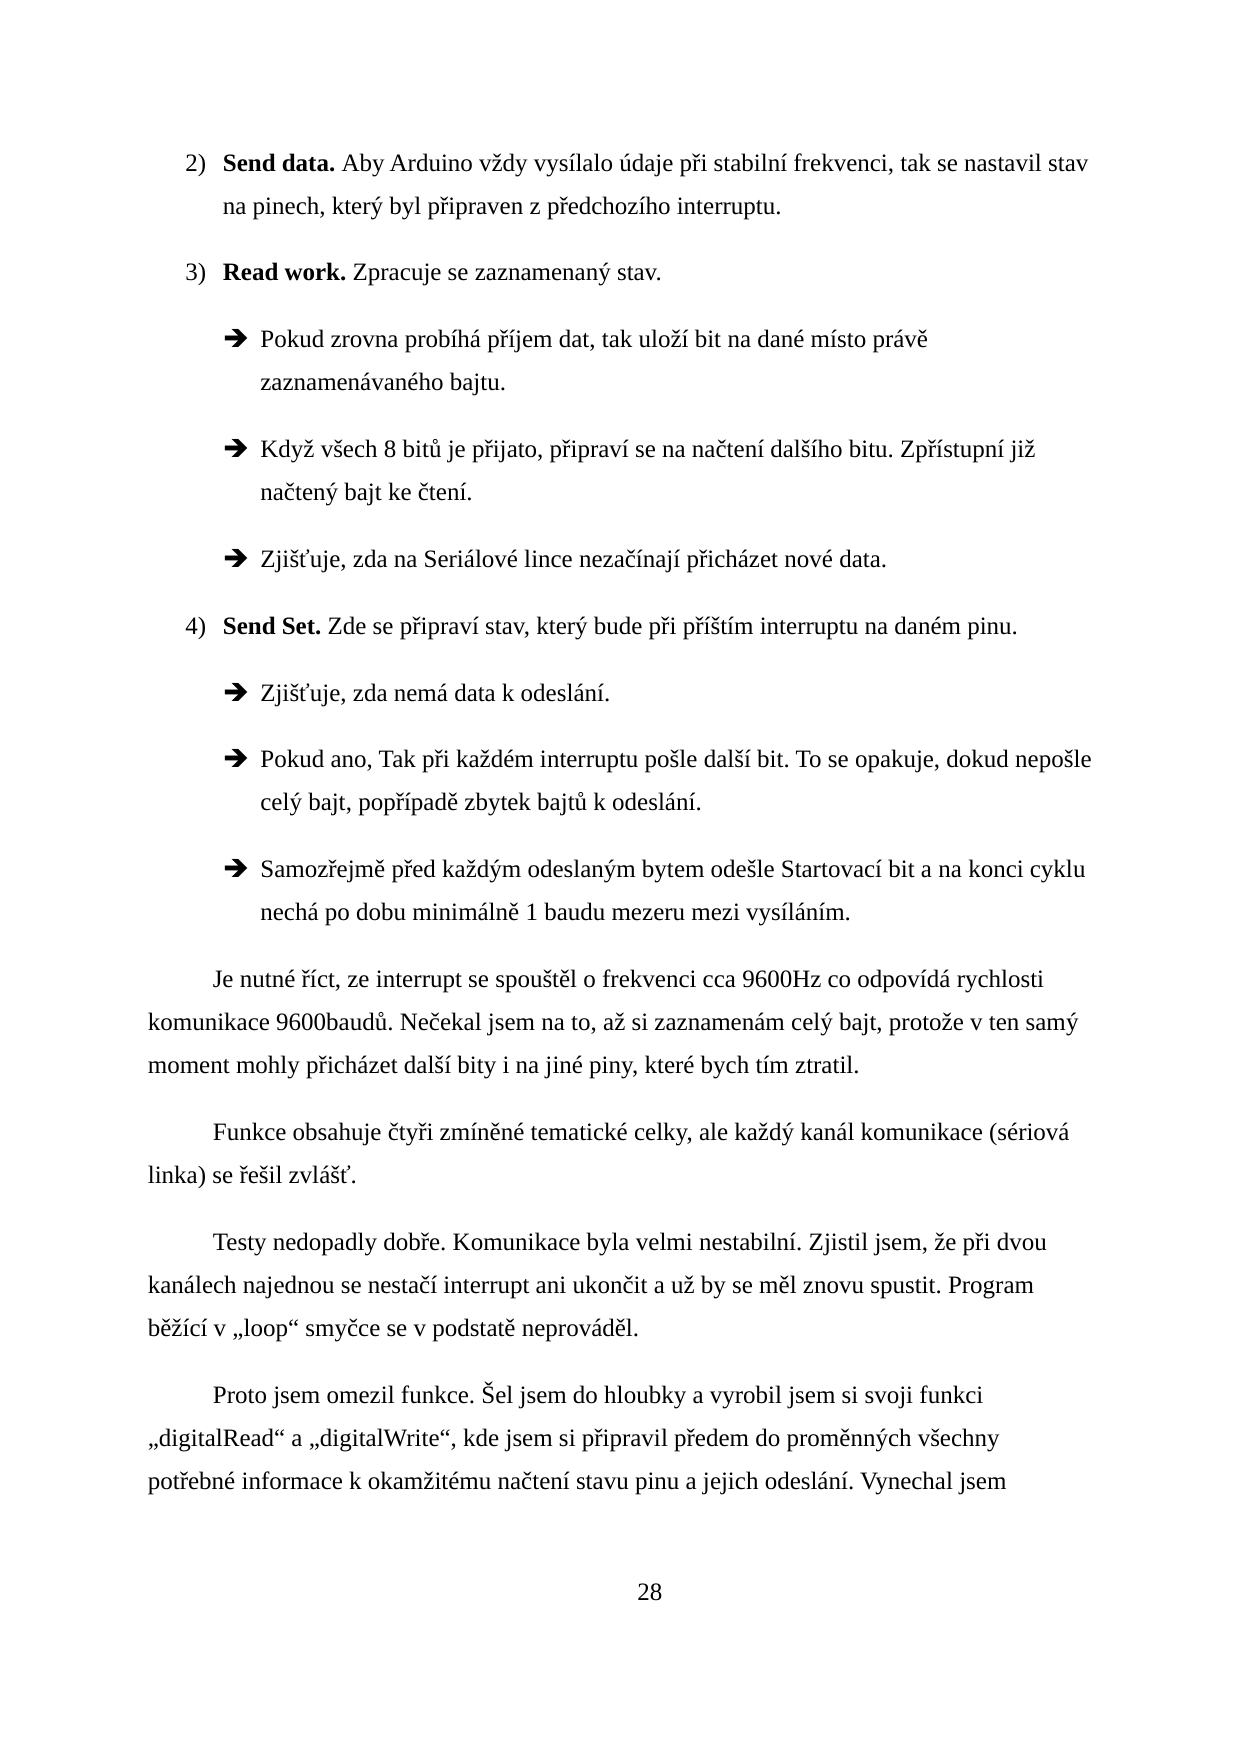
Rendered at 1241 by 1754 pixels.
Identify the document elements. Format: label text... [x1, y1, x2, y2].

list Send data. Aby Arduino vždy vysílalo údaje při stabilní frekvenci, tak se nastavil stav na pinech, který byl připraven z předchozího interruptu. [185, 148, 1093, 219]
list Pokud zrovna probíhá příjem dat, tak uloží bit na dané místo právě zaznamenávaného bajtu. [223, 324, 1093, 396]
list Pokud ano, Tak při každém interruptu pošle další bit. To se opakuje, dokud nepošle celý bajt, popřípadě zbytek bajtů k odeslání. [223, 744, 1093, 816]
list Send Set. Zde se připraví stav, který bude při příštím interruptu na daném pinu. [185, 611, 1093, 639]
list Zjišťuje, zda nemá data k odeslání. [223, 678, 1093, 706]
list Read work. Zpracuje se zaznamenaný stav. [185, 257, 1093, 286]
text Funkce obsahuje čtyři zmíněné tematické celky, ale každý kanál komunikace (sériová linka) se řešil zvlášť. [148, 1117, 1093, 1189]
text Proto jsem omezil funkce. Šel jsem do hloubky a vyrobil jsem si svoji funkci „digitalRead“ a „digitalWrite“, kde jsem si připravil předem do proměnných všechny potřebné informace k okamžitému načtení stavu pinu a jejich odeslání. Vynechal jsem [148, 1380, 1093, 1495]
text Testy nedopadly dobře. Komunikace byla velmi nestabilní. Zjistil jsem, že při dvou kanálech najednou se nestačí interrupt ani ukončit a už by se měl znovu spustit. Program běžící v „loop“ smyčce se v podstatě neprováděl. [148, 1227, 1093, 1342]
text Je nutné říct, ze interrupt se spouštěl o frekvenci cca 9600Hz co odpovídá rychlosti komunikace 9600baudů. Nečekal jsem na to, až si zaznamenám celý bajt, protože v ten samý moment mohly přicházet další bity i na jiné piny, které bych tím ztratil. [148, 964, 1093, 1079]
list Když všech 8 bitů je přijato, připraví se na načtení dalšího bitu. Zpřístupní již načtený bajt ke čtení. [223, 434, 1093, 506]
list Samozřejmě před každým odeslaným bytem odešle Startovací bit a na konci cyklu nechá po dobu minimálně 1 baudu mezeru mezi vysíláním. [223, 854, 1093, 926]
list Zjišťuje, zda na Seriálové lince nezačínají přicházet nové data. [223, 544, 1093, 573]
